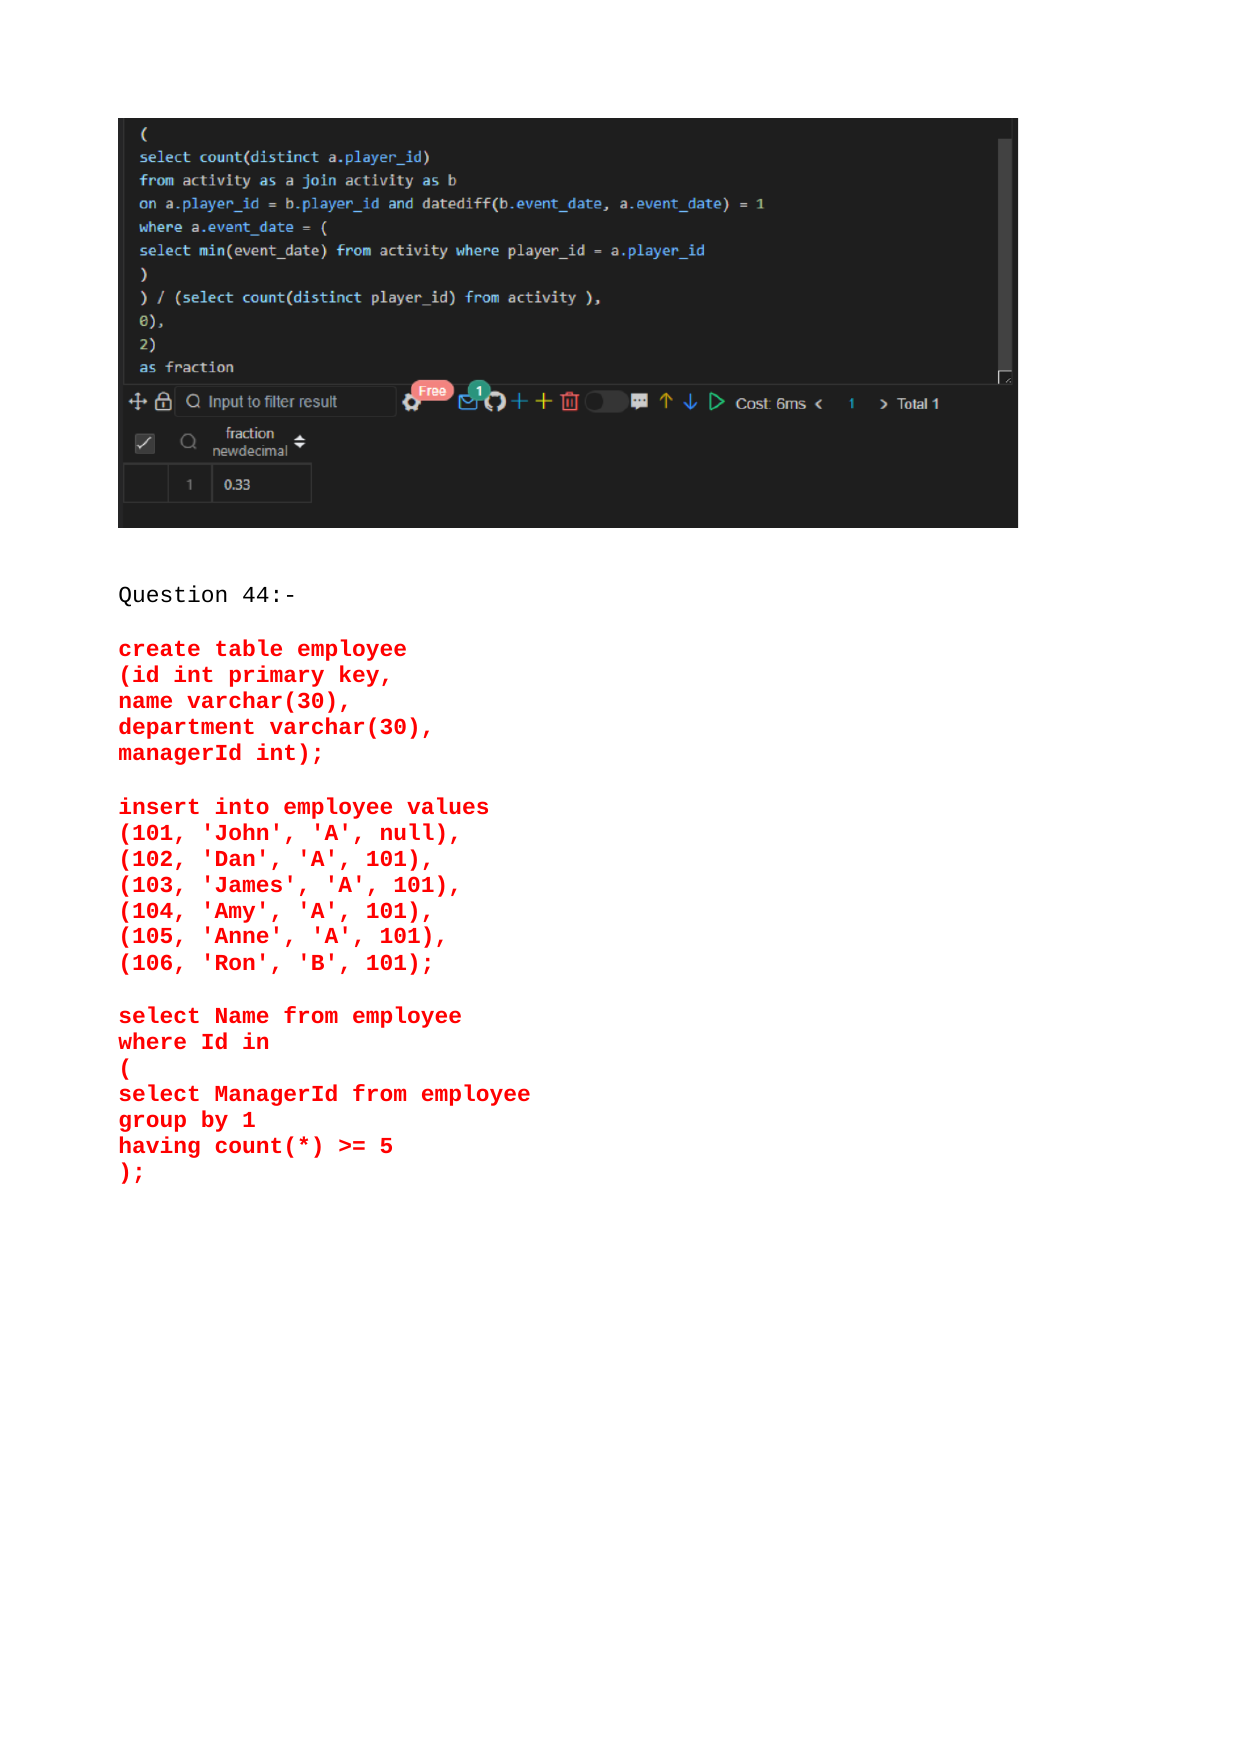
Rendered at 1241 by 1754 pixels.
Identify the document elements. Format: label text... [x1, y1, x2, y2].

text (103, 'James', 'A', 101), [118, 873, 1122, 899]
text ); [118, 1160, 1122, 1186]
text Question 44:- [118, 583, 1122, 609]
text (102, 'Dan', 'A', 101), [118, 847, 1122, 873]
text (id int primary key, [118, 663, 1122, 689]
text department varchar(30), [118, 715, 1122, 741]
text having count(*) >= 5 [118, 1134, 1122, 1160]
text where Id in [118, 1031, 1122, 1057]
text select ManagerId from employee [118, 1083, 1122, 1108]
text create table employee [118, 637, 1122, 663]
text select Name from employee [118, 1005, 1122, 1031]
text (106, 'Ron', 'B', 101); [118, 951, 1122, 977]
text name varchar(30), [118, 689, 1122, 715]
text (104, 'Amy', 'A', 101), [118, 899, 1122, 925]
text insert into employee values [118, 795, 1122, 821]
text managerId int); [118, 741, 1122, 767]
text (105, 'Anne', 'A', 101), [118, 925, 1122, 951]
text (101, 'John', 'A', null), [118, 821, 1122, 847]
text ( [118, 1057, 1122, 1083]
text group by 1 [118, 1108, 1122, 1134]
